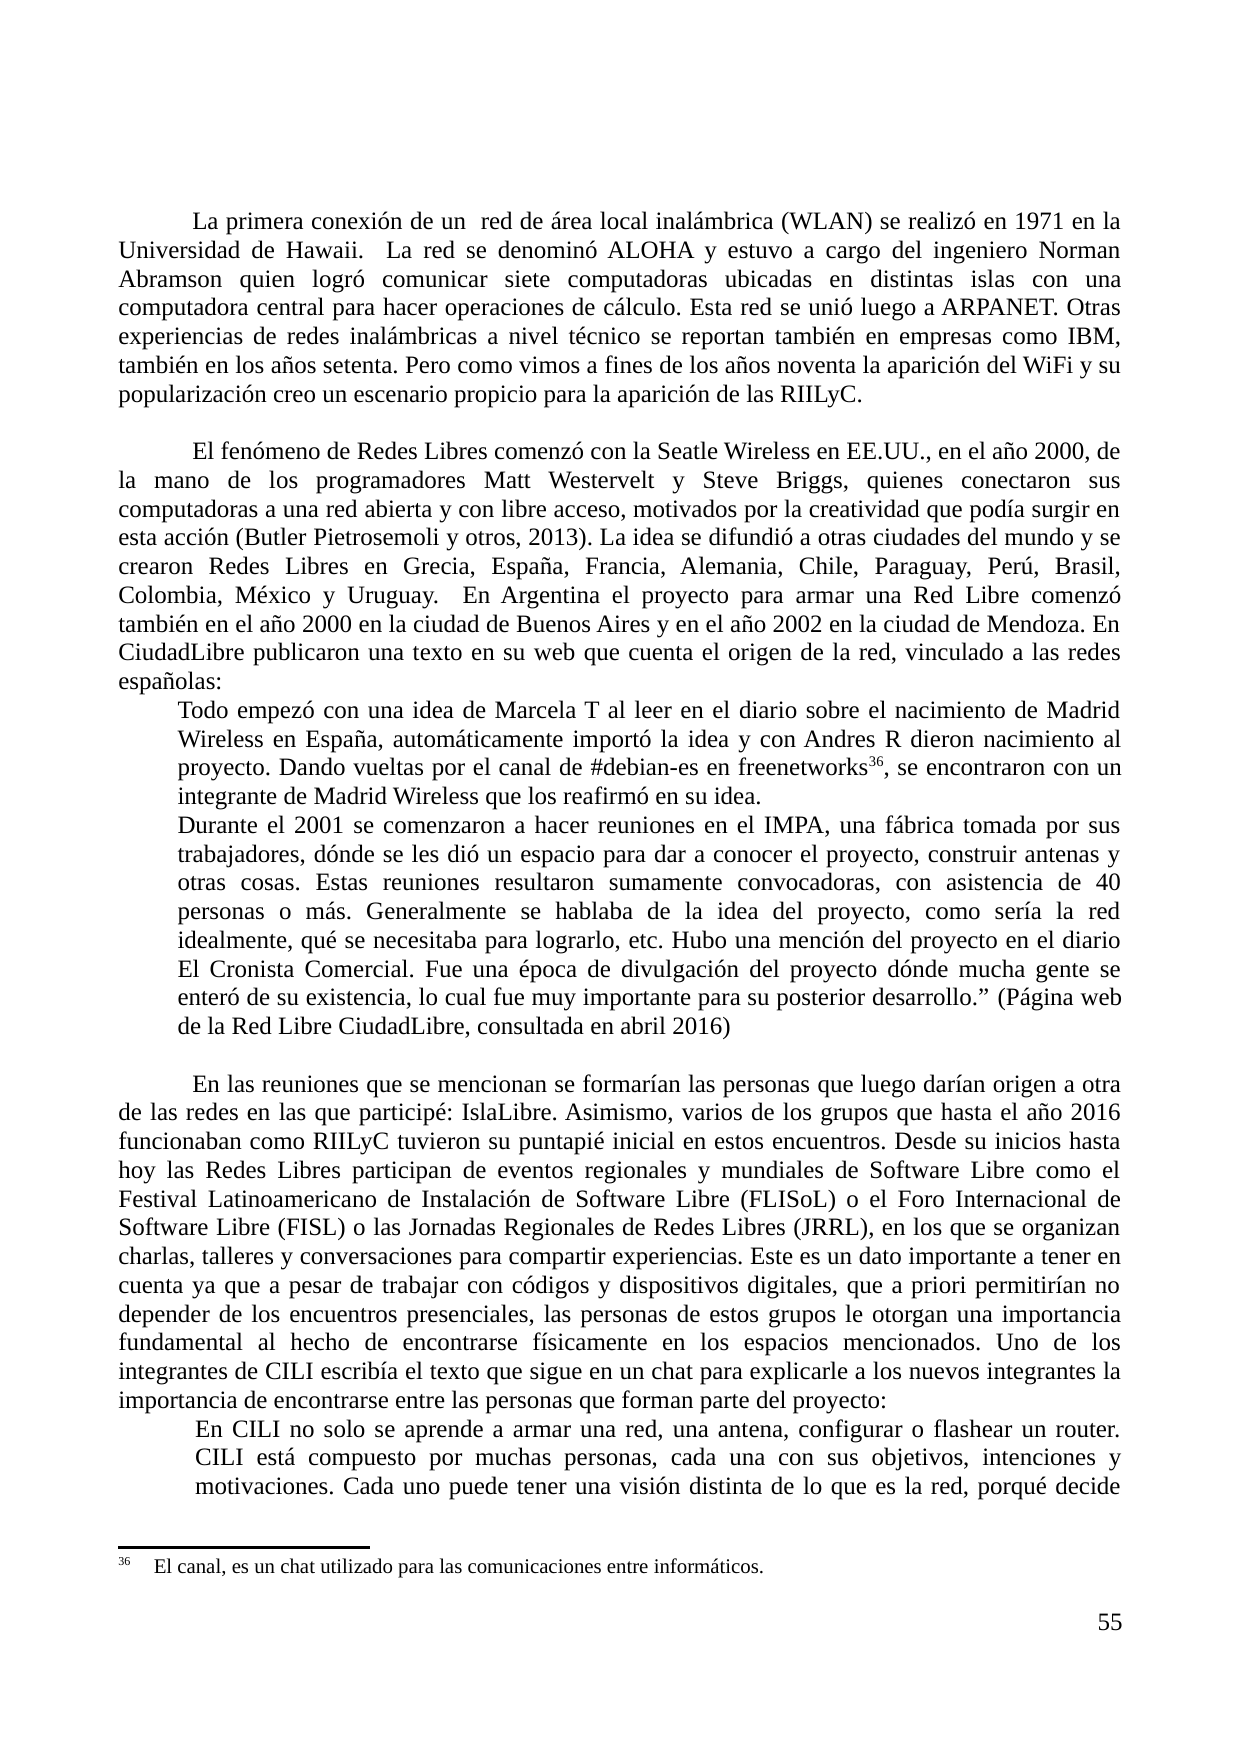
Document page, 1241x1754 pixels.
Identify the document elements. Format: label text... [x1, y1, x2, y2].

text En las reuniones que se mencionan se formarían las personas que luego darían origen a otra de las redes en las que participé: IslaLibre. Asimismo, varios de los grupos que hasta el año 2016 funcionaban como RIILyC tuvieron su puntapié inicial en estos encuentros. Desde su inicios hasta hoy las Redes Libres participan de eventos regionales y mundiales de Software Libre como el Festival Latinoamericano de Instalación de Software Libre (FLISoL) o el Foro Internacional de Software Libre (FISL) o las Jornadas Regionales de Redes Libres (JRRL), en los que se organizan charlas, talleres y conversaciones para compartir experiencias. Este es un dato importante a tener en cuenta ya que a pesar de trabajar con códigos y dispositivos digitales, que a priori permitirían no depender de los encuentros presenciales, las personas de estos grupos le otorgan una importancia fundamental al hecho de encontrarse físicamente en los espacios mencionados. Uno de los integrantes de CILI escribía el texto que sigue en un chat para explicarle a los nuevos integrantes la importancia de encontrarse entre las personas que forman parte del proyecto: [118, 1069, 1122, 1414]
text Durante el 2001 se comenzaron a hacer reuniones en el IMPA, una fábrica tomada por sus trabajadores, dónde se les dió un espacio para dar a conocer el proyecto, construir antenas y otras cosas. Estas reuniones resultaron sumamente convocadoras, con asistencia de 40 personas o más. Generalmente se hablaba de la idea del proyecto, como sería la red idealmente, qué se necesitaba para lograrlo, etc. Hubo una mención del proyecto en el diario El Cronista Comercial. Fue una época de divulgación del proyecto dónde mucha gente se enteró de su existencia, lo cual fue muy importante para su posterior desarrollo.” (Página web de la Red Libre CiudadLibre, consultada en abril 2016) [177, 810, 1122, 1040]
text Todo empezó con una idea de Marcela T al leer en el diario sobre el nacimiento de Madrid Wireless en España, automáticamente importó la idea y con Andres R dieron nacimiento al proyecto. Dando vueltas por el canal de #debian-es en freenetworks, se encontraron con un integrante de Madrid Wireless que los reafirmó en su idea. [177, 695, 1122, 810]
text El canal, es un chat utilizado para las comunicaciones entre informáticos. [118, 1553, 1122, 1578]
text La primera conexión de un red de área local inalámbrica (WLAN) se realizó en 1971 en la Universidad de Hawaii. La red se denominó ALOHA y estuvo a cargo del ingeniero Norman Abramson quien logró comunicar siete computadoras ubicadas en distintas islas con una computadora central para hacer operaciones de cálculo. Esta red se unió luego a ARPANET. Otras experiencias de redes inalámbricas a nivel técnico se reportan también en empresas como IBM, también en los años setenta. Pero como vimos a fines de los años noventa la aparición del WiFi y su popularización creo un escenario propicio para la aparición de las RIILyC. [118, 206, 1122, 407]
text El fenómeno de Redes Libres comenzó con la Seatle Wireless en EE.UU., en el año 2000, de la mano de los programadores Matt Westervelt y Steve Briggs, quienes conectaron sus computadoras a una red abierta y con libre acceso, motivados por la creatividad que podía surgir en esta acción (Butler Pietrosemoli y otros, 2013). La idea se difundió a otras ciudades del mundo y se crearon Redes Libres en Grecia, España, Francia, Alemania, Chile, Paraguay, Perú, Brasil, Colombia, México y Uruguay. En Argentina el proyecto para armar una Red Libre comenzó también en el año 2000 en la ciudad de Buenos Aires y en el año 2002 en la ciudad de Mendoza. En CiudadLibre publicaron una texto en su web que cuenta el origen de la red, vinculado a las redes españolas: [118, 436, 1122, 695]
text En CILI no solo se aprende a armar una red, una antena, configurar o flashear un router. CILI está compuesto por muchas personas, cada una con sus objetivos, intenciones y motivaciones. Cada uno puede tener una visión distinta de lo que es la red, porqué decide [195, 1414, 1122, 1500]
